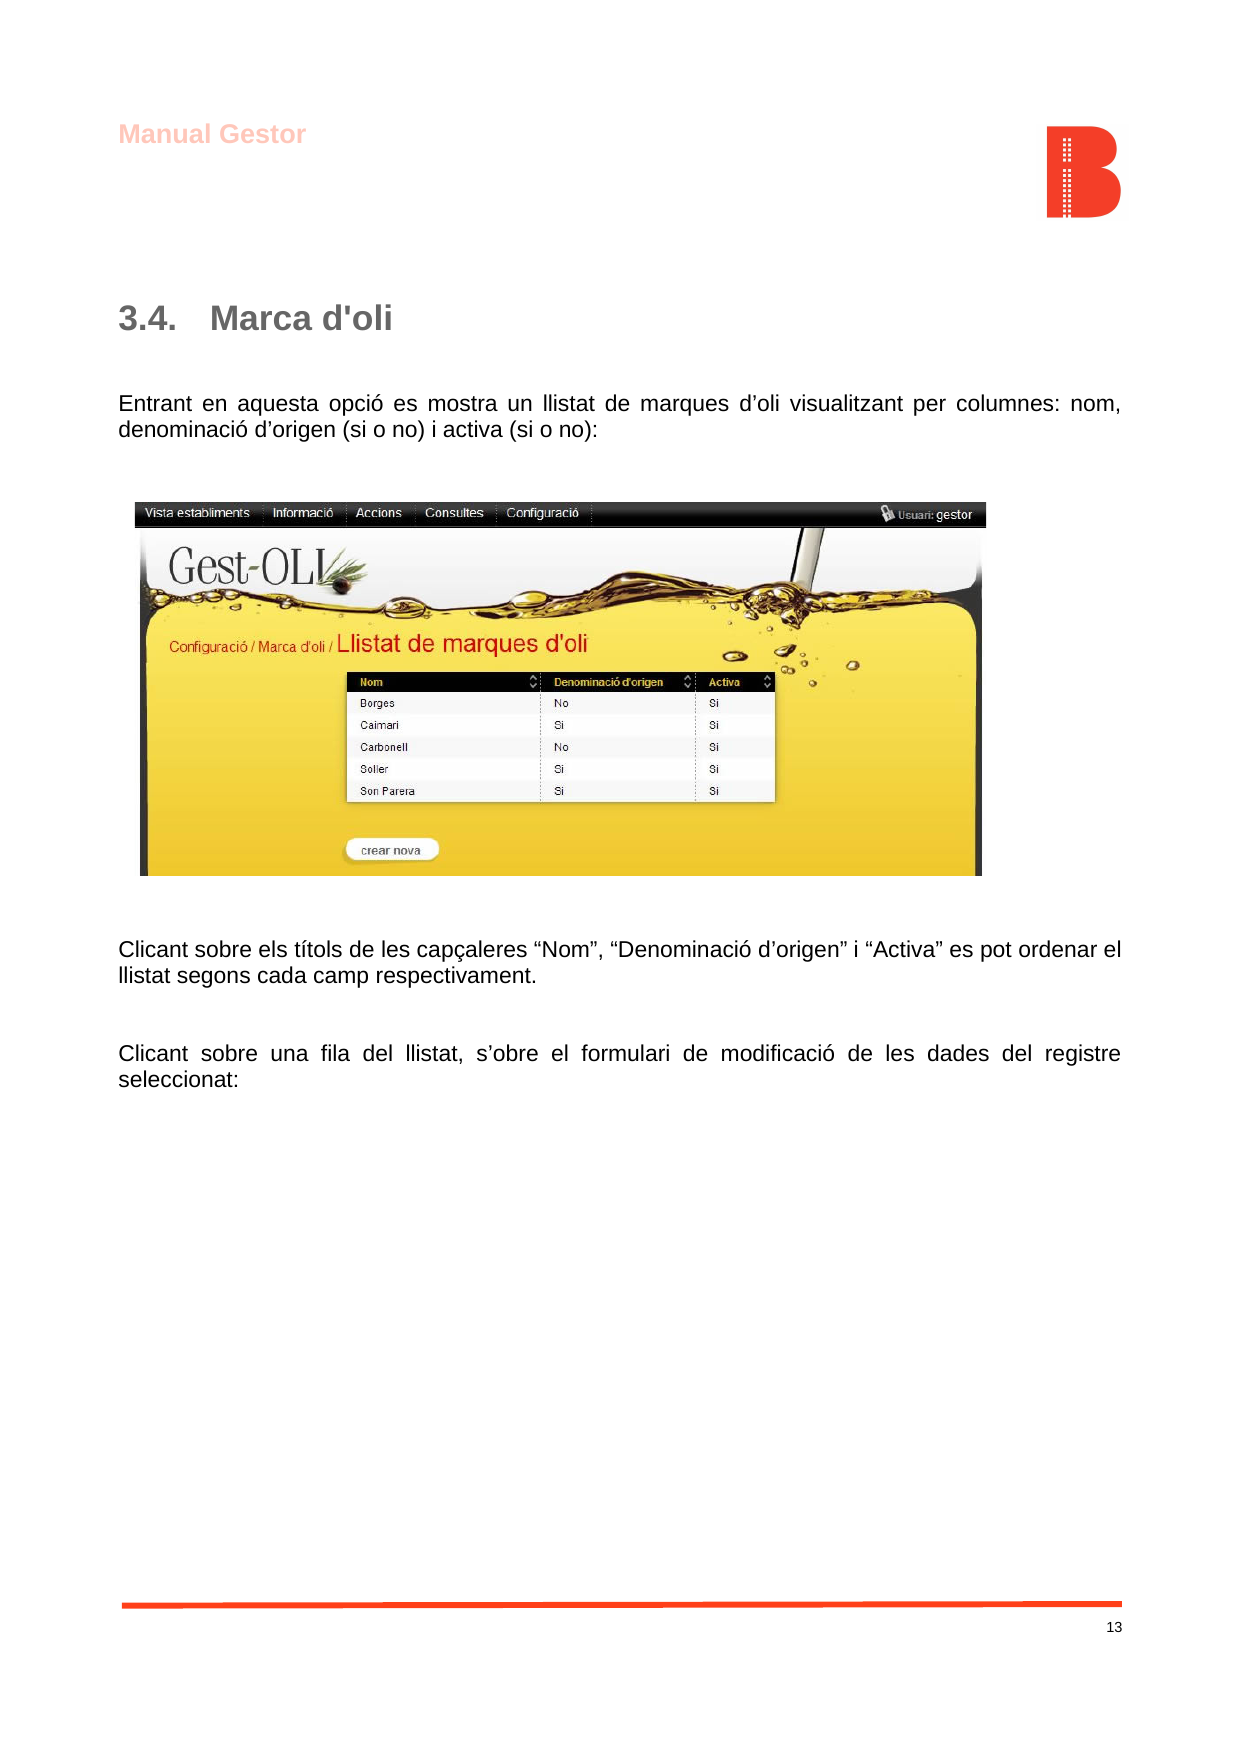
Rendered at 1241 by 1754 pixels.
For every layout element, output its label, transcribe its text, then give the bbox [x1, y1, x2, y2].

text Clicant sobre una fila del llistat, s’obre el formulari de modificació de les dades del registre seleccionat: [118, 1039, 1122, 1092]
text Clicant sobre els títols de les capçaleres “Nom”, “Denominació d’origen” i “Activa” es pot ordenar el llistat segons cada camp respectivament. [118, 936, 1122, 988]
subtitle Marca d'oli [118, 298, 1122, 338]
picture [134, 502, 987, 876]
text Entrant en aquesta opció es mostra un llistat de marques d’oli visualitzant per columnes: nom, denominació d’origen (si o no) i activa (si o no): [118, 390, 1122, 442]
picture [1036, 124, 1130, 221]
